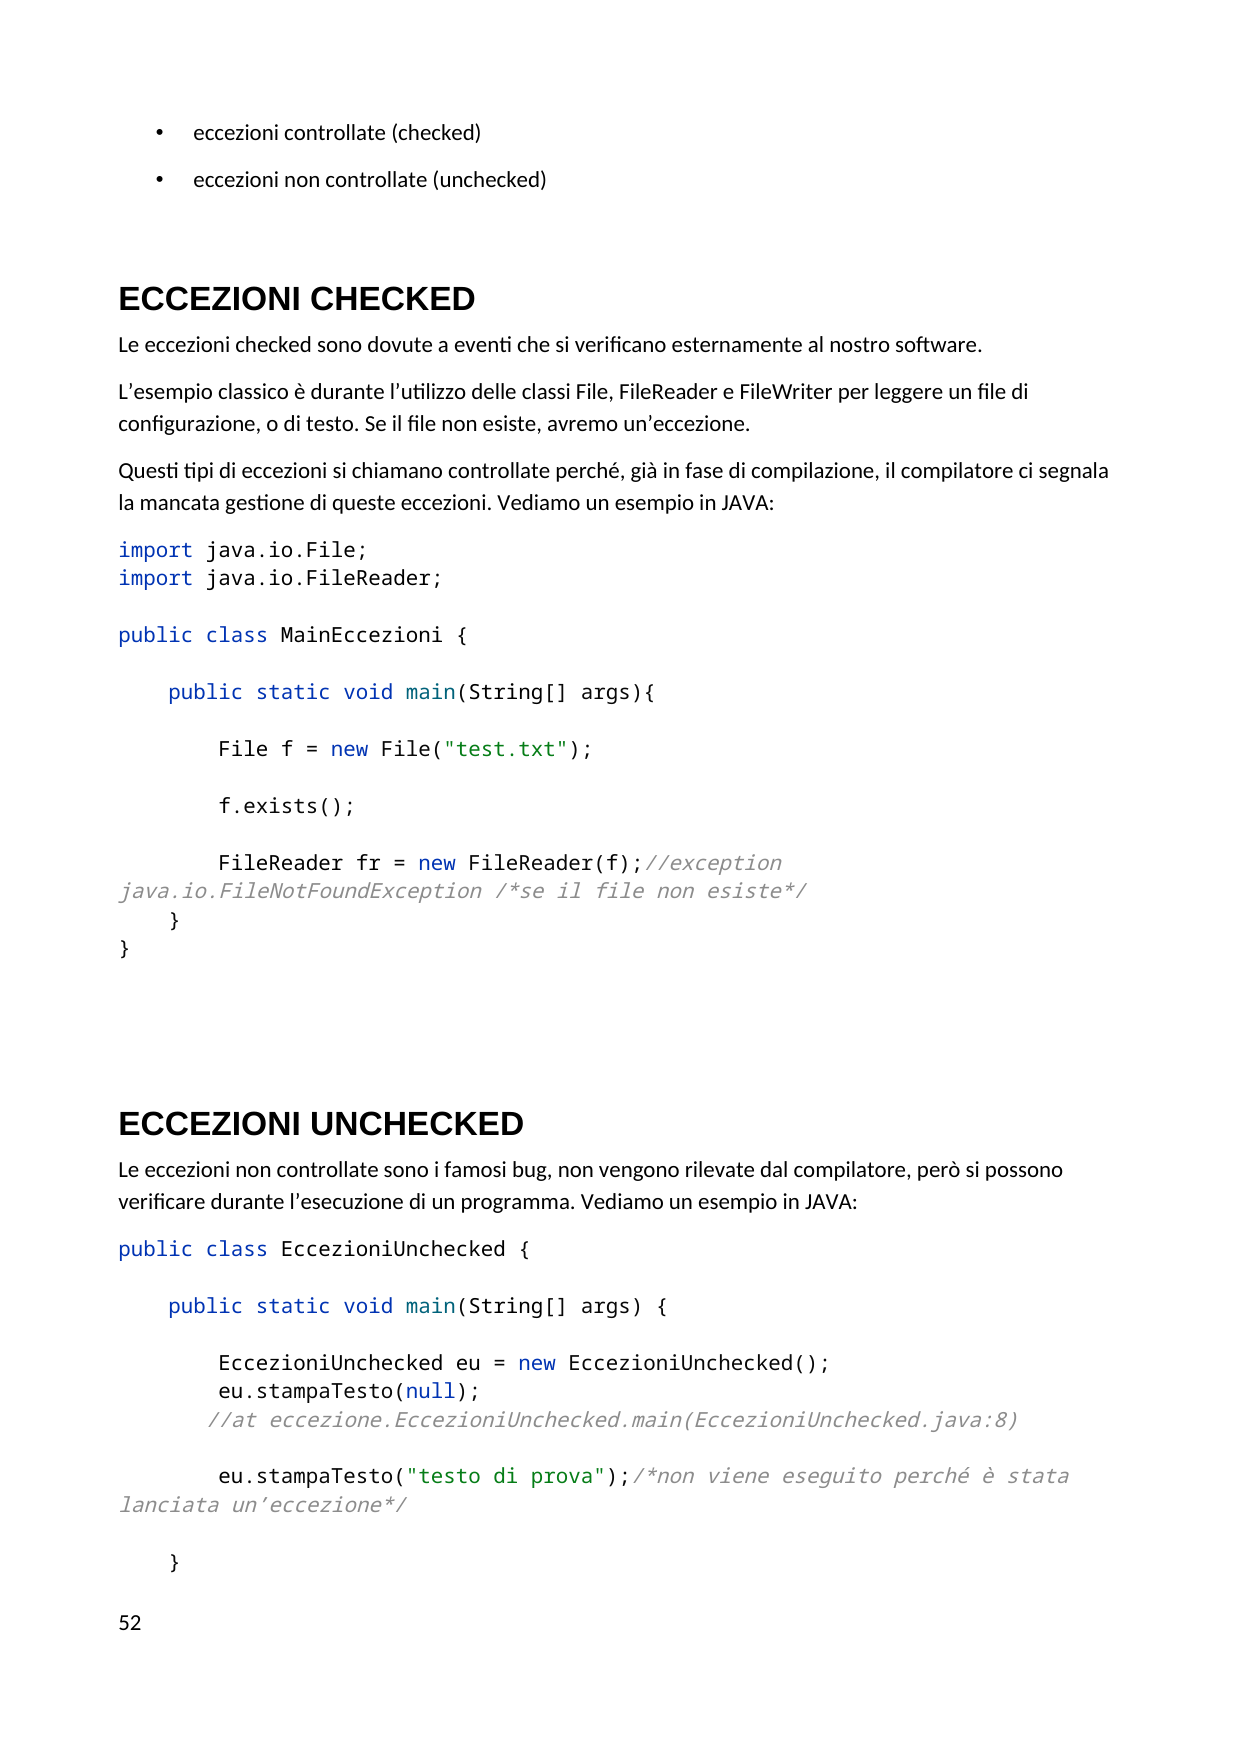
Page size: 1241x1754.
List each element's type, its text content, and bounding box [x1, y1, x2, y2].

subtitle ECCEZIONI CHECKED [118, 279, 1122, 318]
text L’esempio classico è durante l’utilizzo delle classi File, FileReader e FileWriter per leggere un file di configurazione, o di testo. Se il file non esiste, avremo un’eccezione. [118, 377, 1122, 437]
text Le eccezioni non controllate sono i famosi bug, non vengono rilevate dal compilatore, però si possono verificare durante l’esecuzione di un programma. Vediamo un esempio in JAVA: [118, 1155, 1122, 1215]
text public class EccezioniUnchecked { public static void main(String[] args) { EccezioniUnchecked eu = new EccezioniUnchecked(); eu.stampaTesto(null); //at eccezione.EccezioniUnchecked.main(EccezioniUnchecked.java:8) eu.stampaTesto("testo di prova");/*non viene eseguito perché è stata lanciata un’eccezione*/ } [118, 1234, 1122, 1575]
text Questi tipi di eccezioni si chiamano controllate perché, già in fase di compilazione, il compilatore ci segnala la mancata gestione di queste eccezioni. Vediamo un esempio in JAVA: [118, 456, 1122, 516]
text Le eccezioni checked sono dovute a eventi che si verificano esternamente al nostro software. [118, 330, 1122, 358]
list eccezioni non controllate (unchecked) [156, 165, 1122, 193]
list eccezioni controllate (checked) [156, 118, 1122, 146]
text import java.io.File; import java.io.FileReader; public class MainEccezioni { public static void main(String[] args){ File f = new File("test.txt"); f.exists(); FileReader fr = new FileReader(f);//exception java.io.FileNotFoundException /*se il file non esiste*/ } } [118, 535, 1122, 962]
subtitle ECCEZIONI UNCHECKED [118, 1104, 1122, 1143]
